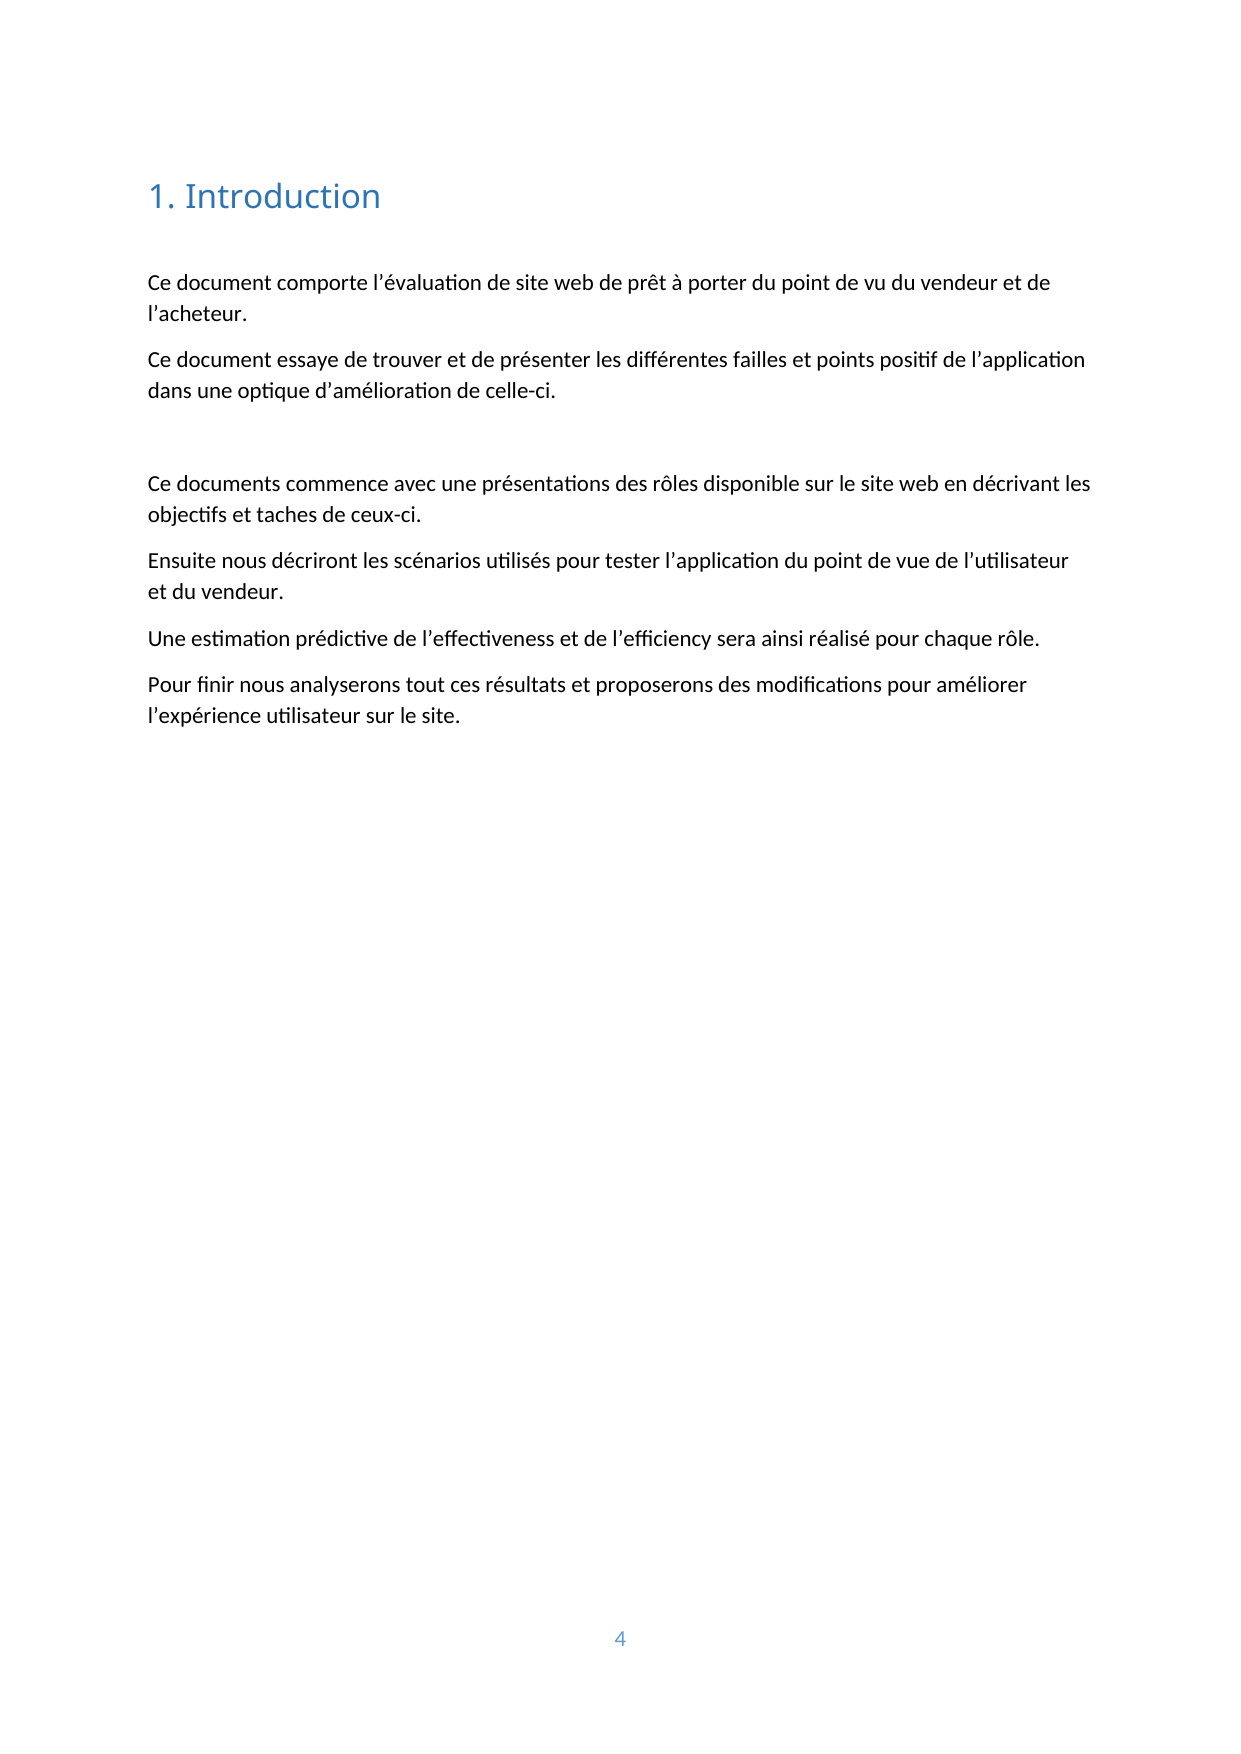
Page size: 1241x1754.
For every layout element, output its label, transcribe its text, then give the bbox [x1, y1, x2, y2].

subtitle Introduction [148, 173, 1093, 218]
text Ce document essaye de trouver et de présenter les différentes failles et points positif de l’application dans une optique d’amélioration de celle-ci. [148, 346, 1093, 404]
text Ce document comporte l’évaluation de site web de prêt à porter du point de vu du vendeur et de l’acheteur. [148, 268, 1093, 327]
text Une estimation prédictive de l’effectiveness et de l’efficiency sera ainsi réalisé pour chaque rôle. [148, 624, 1093, 652]
text Pour finir nous analyserons tout ces résultats et proposerons des modifications pour améliorer l’expérience utilisateur sur le site. [148, 671, 1093, 729]
text Ce documents commence avec une présentations des rôles disponible sur le site web en décrivant les objectifs et taches de ceux-ci. [148, 469, 1093, 528]
text Ensuite nous décriront les scénarios utilisés pour tester l’application du point de vue de l’utilisateur et du vendeur. [148, 547, 1093, 605]
